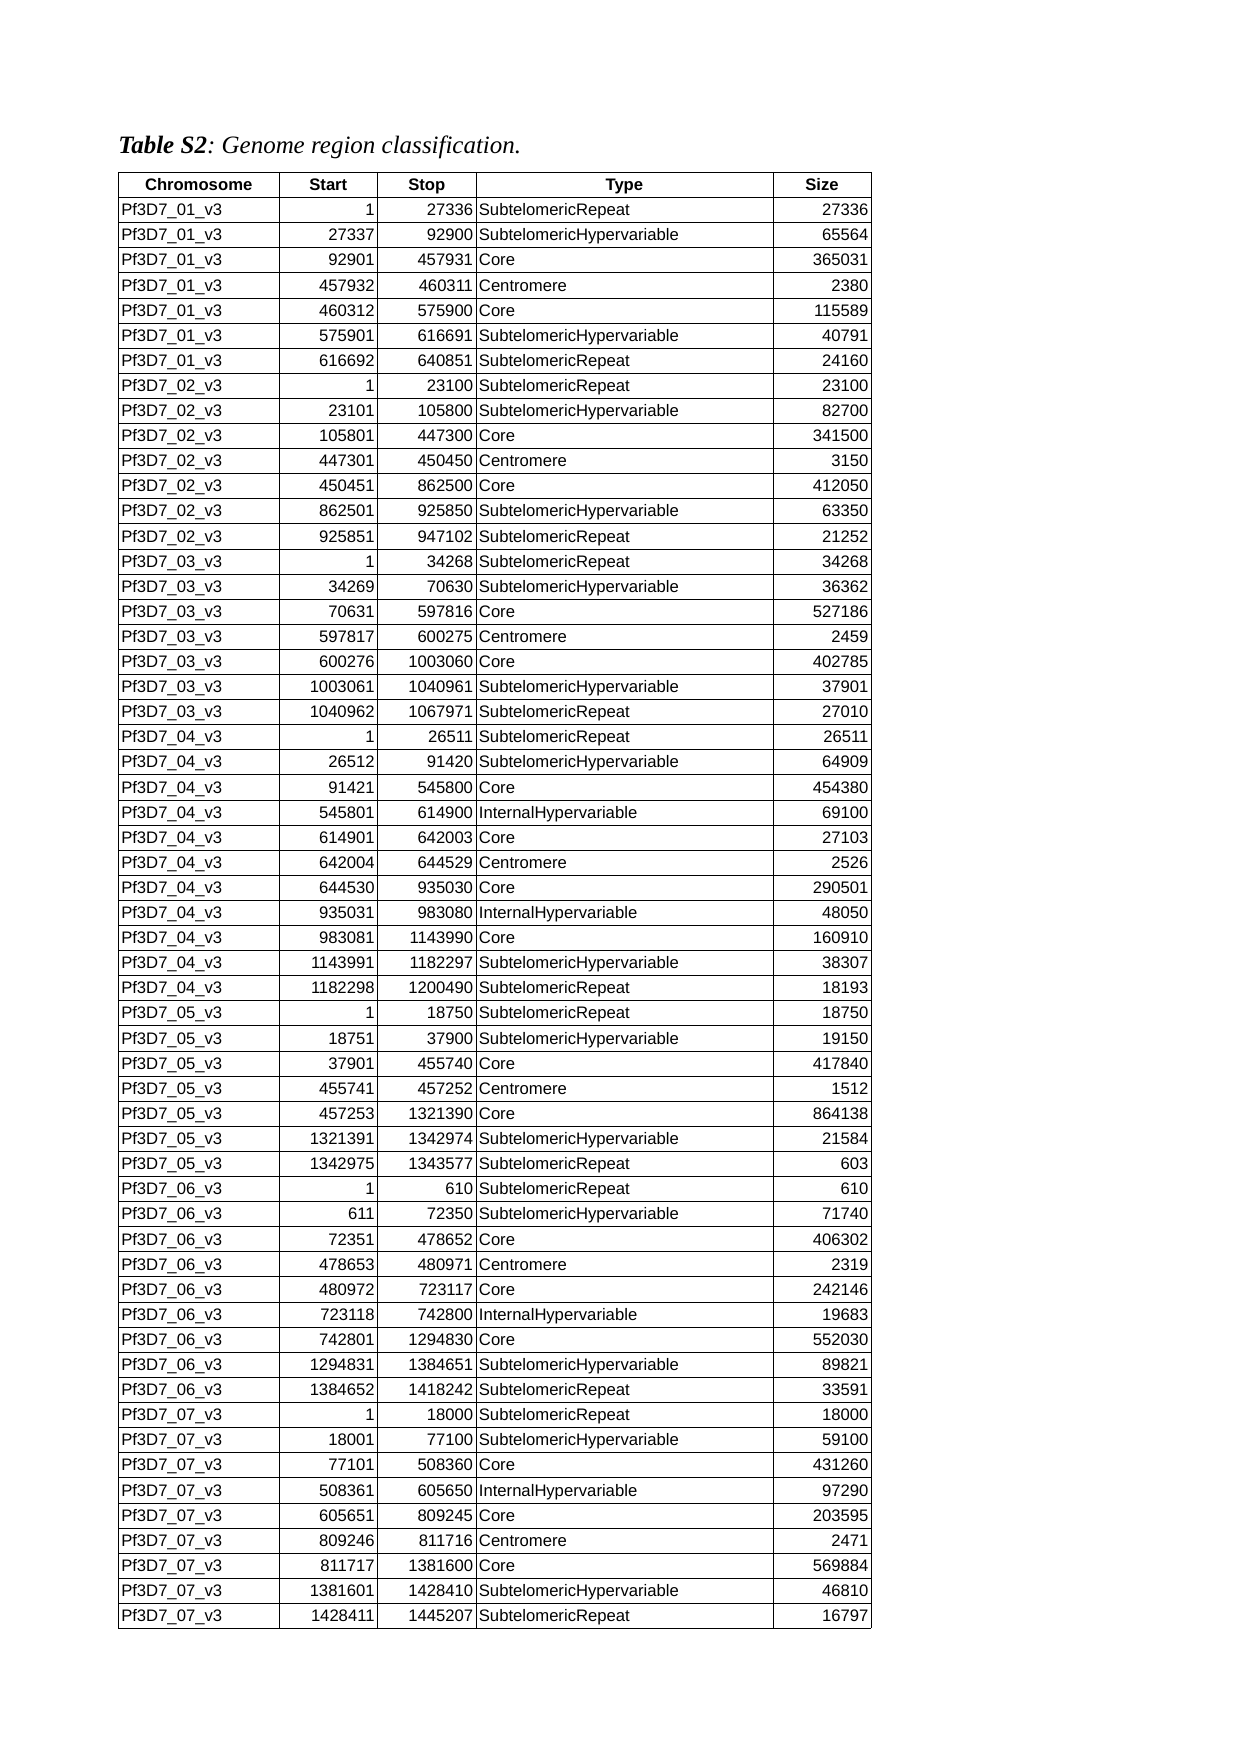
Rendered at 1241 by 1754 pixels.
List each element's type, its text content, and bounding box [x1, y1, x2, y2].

table_cell Pf3D7_04_v3 [119, 750, 279, 774]
table_cell 1342975 [280, 1152, 377, 1176]
table_cell Pf3D7_02_v3 [119, 499, 279, 523]
table_cell SubtelomericHypervariable [477, 675, 773, 699]
table_cell 508361 [280, 1478, 377, 1502]
table_cell Centromere [477, 625, 773, 649]
table_cell 947102 [378, 524, 476, 548]
table_cell Pf3D7_03_v3 [119, 575, 279, 599]
table_cell 1294831 [280, 1353, 377, 1377]
table_cell SubtelomericHypervariable [477, 1353, 773, 1377]
table_cell Core [477, 650, 773, 674]
table_cell 1381600 [378, 1554, 476, 1578]
table_cell 26511 [774, 725, 871, 749]
table_cell 290501 [774, 876, 871, 900]
table_cell Pf3D7_04_v3 [119, 976, 279, 1000]
table_cell 862500 [378, 474, 476, 498]
table_cell 105801 [280, 424, 377, 448]
table_cell 18000 [378, 1403, 476, 1427]
table_cell 18750 [378, 1001, 476, 1025]
table_cell 27103 [774, 826, 871, 850]
table_cell 36362 [774, 575, 871, 599]
table_cell 65564 [774, 223, 871, 247]
table_cell Pf3D7_06_v3 [119, 1227, 279, 1251]
table_cell 610 [378, 1177, 476, 1201]
table_cell InternalHypervariable [477, 1303, 773, 1327]
table_cell Core [477, 1052, 773, 1076]
table_cell 21584 [774, 1127, 871, 1151]
table_cell SubtelomericHypervariable [477, 951, 773, 975]
table_cell 1 [280, 1177, 377, 1201]
table_cell 545801 [280, 801, 377, 824]
table_cell 341500 [774, 424, 871, 448]
table_cell Pf3D7_07_v3 [119, 1504, 279, 1527]
table_cell 402785 [774, 650, 871, 674]
table_cell 63350 [774, 499, 871, 523]
table_cell InternalHypervariable [477, 801, 773, 824]
table_cell 597817 [280, 625, 377, 649]
table_cell Pf3D7_07_v3 [119, 1579, 279, 1603]
table_cell 77100 [378, 1428, 476, 1452]
table_cell Pf3D7_04_v3 [119, 951, 279, 975]
table_cell SubtelomericHypervariable [477, 575, 773, 599]
table_cell Core [477, 1504, 773, 1527]
table_cell Pf3D7_02_v3 [119, 474, 279, 498]
table_cell SubtelomericRepeat [477, 349, 773, 373]
table_cell Core [477, 299, 773, 322]
table_cell 82700 [774, 399, 871, 423]
table_cell Pf3D7_03_v3 [119, 675, 279, 699]
table_cell 2380 [774, 273, 871, 297]
table_cell Pf3D7_01_v3 [119, 198, 279, 222]
table_cell SubtelomericRepeat [477, 524, 773, 548]
table_cell Centromere [477, 1252, 773, 1276]
table_cell SubtelomericRepeat [477, 1152, 773, 1176]
table_cell 40791 [774, 324, 871, 348]
table_cell 597816 [378, 600, 476, 624]
table_cell Core [477, 1453, 773, 1477]
table_cell 406302 [774, 1227, 871, 1251]
table_cell Pf3D7_07_v3 [119, 1604, 279, 1628]
table_cell 478653 [280, 1252, 377, 1276]
table_cell 610 [774, 1177, 871, 1201]
table_cell 92900 [378, 223, 476, 247]
table_cell 34268 [378, 550, 476, 573]
table_cell 1 [280, 1403, 377, 1427]
table_cell 18000 [774, 1403, 871, 1427]
table_cell 23101 [280, 399, 377, 423]
table_cell 935030 [378, 876, 476, 900]
table_cell 983080 [378, 901, 476, 925]
table_cell SubtelomericHypervariable [477, 1428, 773, 1452]
table_cell SubtelomericHypervariable [477, 1026, 773, 1051]
table_cell Pf3D7_01_v3 [119, 324, 279, 348]
table_cell 811716 [378, 1529, 476, 1553]
table_header Stop [378, 173, 476, 197]
table_cell 605650 [378, 1478, 476, 1502]
table_cell 605651 [280, 1504, 377, 1527]
table_cell 575900 [378, 299, 476, 322]
table_cell Pf3D7_05_v3 [119, 1001, 279, 1025]
table_cell Pf3D7_02_v3 [119, 399, 279, 423]
table_cell InternalHypervariable [477, 1478, 773, 1502]
table_cell 431260 [774, 1453, 871, 1477]
table_cell Centromere [477, 1529, 773, 1553]
table_cell 34269 [280, 575, 377, 599]
table_cell 447301 [280, 449, 377, 473]
table_cell 64909 [774, 750, 871, 774]
table_cell 34268 [774, 550, 871, 573]
table_cell 70630 [378, 575, 476, 599]
table_cell SubtelomericRepeat [477, 1604, 773, 1628]
table_cell 1143991 [280, 951, 377, 975]
table_cell 91420 [378, 750, 476, 774]
table_cell 71740 [774, 1202, 871, 1226]
table_cell 1003061 [280, 675, 377, 699]
table_cell 203595 [774, 1504, 871, 1527]
table_cell 480972 [280, 1277, 377, 1302]
table_cell 809245 [378, 1504, 476, 1527]
table_cell 1342974 [378, 1127, 476, 1151]
table_cell Pf3D7_07_v3 [119, 1453, 279, 1477]
text Table S2: Genome region classification. [118, 131, 1122, 159]
table_cell 925850 [378, 499, 476, 523]
table_cell 2526 [774, 851, 871, 875]
table_header Size [774, 173, 871, 197]
table_cell 723117 [378, 1277, 476, 1302]
table_cell 1040961 [378, 675, 476, 699]
table_cell 72351 [280, 1227, 377, 1251]
table_cell Pf3D7_03_v3 [119, 625, 279, 649]
table_cell Pf3D7_06_v3 [119, 1328, 279, 1352]
table_cell 21252 [774, 524, 871, 548]
table_cell Core [477, 600, 773, 624]
table_cell 2459 [774, 625, 871, 649]
table_cell Pf3D7_03_v3 [119, 650, 279, 674]
table_cell 611 [280, 1202, 377, 1226]
table_cell 457932 [280, 273, 377, 297]
table_cell Pf3D7_01_v3 [119, 349, 279, 373]
table_cell 742801 [280, 1328, 377, 1352]
table_header Chromosome [119, 173, 279, 197]
table_cell 1321391 [280, 1127, 377, 1151]
table_cell 18001 [280, 1428, 377, 1452]
table_cell 417840 [774, 1052, 871, 1076]
table_cell SubtelomericRepeat [477, 1177, 773, 1201]
table_cell 27336 [774, 198, 871, 222]
table_cell 23100 [774, 374, 871, 398]
table_cell 545800 [378, 775, 476, 799]
table_cell 614900 [378, 801, 476, 824]
table_cell 77101 [280, 1453, 377, 1477]
table_cell 644529 [378, 851, 476, 875]
table_cell Pf3D7_02_v3 [119, 424, 279, 448]
table_cell 457252 [378, 1077, 476, 1101]
table_cell Pf3D7_07_v3 [119, 1478, 279, 1502]
table_cell 97290 [774, 1478, 871, 1502]
table_header Start [280, 173, 377, 197]
table_cell SubtelomericRepeat [477, 550, 773, 573]
table_cell 455740 [378, 1052, 476, 1076]
table_cell Pf3D7_01_v3 [119, 223, 279, 247]
table_cell 91421 [280, 775, 377, 799]
table_cell 862501 [280, 499, 377, 523]
table_cell SubtelomericRepeat [477, 1001, 773, 1025]
table_cell 478652 [378, 1227, 476, 1251]
table_cell Pf3D7_04_v3 [119, 876, 279, 900]
table_cell SubtelomericHypervariable [477, 223, 773, 247]
table_cell SubtelomericRepeat [477, 1378, 773, 1402]
table_cell Pf3D7_01_v3 [119, 273, 279, 297]
table_cell 1428411 [280, 1604, 377, 1628]
table_cell 600275 [378, 625, 476, 649]
table_cell Pf3D7_07_v3 [119, 1428, 279, 1452]
table_cell SubtelomericHypervariable [477, 1127, 773, 1151]
table_cell 1381601 [280, 1579, 377, 1603]
table_cell 1182298 [280, 976, 377, 1000]
table_cell 23100 [378, 374, 476, 398]
table_cell 1200490 [378, 976, 476, 1000]
table_cell Pf3D7_05_v3 [119, 1152, 279, 1176]
table_cell 508360 [378, 1453, 476, 1477]
table_cell Pf3D7_04_v3 [119, 851, 279, 875]
table_cell SubtelomericHypervariable [477, 399, 773, 423]
table_cell SubtelomericHypervariable [477, 1202, 773, 1226]
table_cell Pf3D7_04_v3 [119, 926, 279, 950]
table_cell 1003060 [378, 650, 476, 674]
table_cell Pf3D7_04_v3 [119, 725, 279, 749]
table_cell Pf3D7_06_v3 [119, 1378, 279, 1402]
table_cell Pf3D7_06_v3 [119, 1353, 279, 1377]
table_cell 69100 [774, 801, 871, 824]
table_cell 27336 [378, 198, 476, 222]
table_cell 1 [280, 550, 377, 573]
table_cell SubtelomericHypervariable [477, 1579, 773, 1603]
table_cell 1418242 [378, 1378, 476, 1402]
table_cell 365031 [774, 248, 871, 272]
table_cell 1384652 [280, 1378, 377, 1402]
table_cell Pf3D7_05_v3 [119, 1102, 279, 1126]
table_cell 2319 [774, 1252, 871, 1276]
table_cell Pf3D7_05_v3 [119, 1026, 279, 1051]
table_cell 27337 [280, 223, 377, 247]
table_cell 24160 [774, 349, 871, 373]
table_cell 447300 [378, 424, 476, 448]
table_cell Pf3D7_03_v3 [119, 700, 279, 724]
table_cell 19150 [774, 1026, 871, 1051]
table_cell Pf3D7_06_v3 [119, 1177, 279, 1201]
table_cell 16797 [774, 1604, 871, 1628]
table_cell 450451 [280, 474, 377, 498]
table_cell 37900 [378, 1026, 476, 1051]
table_cell 242146 [774, 1277, 871, 1302]
table_cell 3150 [774, 449, 871, 473]
table_cell 1 [280, 198, 377, 222]
table_cell 454380 [774, 775, 871, 799]
table_cell Pf3D7_02_v3 [119, 449, 279, 473]
table_cell 723118 [280, 1303, 377, 1327]
table_cell Pf3D7_07_v3 [119, 1403, 279, 1427]
table_cell 480971 [378, 1252, 476, 1276]
table_cell Pf3D7_01_v3 [119, 248, 279, 272]
table_cell 569884 [774, 1554, 871, 1578]
table_cell 603 [774, 1152, 871, 1176]
table_cell Core [477, 926, 773, 950]
table_cell 89821 [774, 1353, 871, 1377]
table_cell Pf3D7_07_v3 [119, 1554, 279, 1578]
table_cell Core [477, 474, 773, 498]
table_cell Pf3D7_02_v3 [119, 524, 279, 548]
table_cell Pf3D7_05_v3 [119, 1052, 279, 1076]
table_cell 46810 [774, 1579, 871, 1603]
table_cell Pf3D7_05_v3 [119, 1077, 279, 1101]
table_cell 460311 [378, 273, 476, 297]
table_cell 92901 [280, 248, 377, 272]
table_cell 935031 [280, 901, 377, 925]
table_header Type [477, 173, 773, 197]
table_cell Pf3D7_03_v3 [119, 550, 279, 573]
table_cell SubtelomericRepeat [477, 1403, 773, 1427]
table_cell 575901 [280, 324, 377, 348]
table_cell Core [477, 1227, 773, 1251]
table_cell 48050 [774, 901, 871, 925]
table_cell 37901 [280, 1052, 377, 1076]
table_cell 26512 [280, 750, 377, 774]
table_cell Pf3D7_01_v3 [119, 299, 279, 322]
table_cell 70631 [280, 600, 377, 624]
table_cell SubtelomericRepeat [477, 374, 773, 398]
table_cell Core [477, 424, 773, 448]
table_cell 552030 [774, 1328, 871, 1352]
table_cell 600276 [280, 650, 377, 674]
table_cell Pf3D7_03_v3 [119, 600, 279, 624]
table_cell Centromere [477, 449, 773, 473]
table_cell 18750 [774, 1001, 871, 1025]
table_cell InternalHypervariable [477, 901, 773, 925]
table_cell Core [477, 1102, 773, 1126]
table_cell 925851 [280, 524, 377, 548]
table_cell Centromere [477, 851, 773, 875]
table_cell Core [477, 1554, 773, 1578]
table_cell Pf3D7_02_v3 [119, 374, 279, 398]
table_cell 2471 [774, 1529, 871, 1553]
table_cell SubtelomericRepeat [477, 198, 773, 222]
table_cell 1 [280, 1001, 377, 1025]
table_cell 26511 [378, 725, 476, 749]
table_cell SubtelomericRepeat [477, 725, 773, 749]
table_cell 1512 [774, 1077, 871, 1101]
table_cell 1445207 [378, 1604, 476, 1628]
table_cell 115589 [774, 299, 871, 322]
table_cell 1067971 [378, 700, 476, 724]
table_cell 864138 [774, 1102, 871, 1126]
table_cell 642004 [280, 851, 377, 875]
table_cell Core [477, 248, 773, 272]
table_cell 460312 [280, 299, 377, 322]
table_cell Core [477, 775, 773, 799]
table_cell Centromere [477, 1077, 773, 1101]
table_cell 1294830 [378, 1328, 476, 1352]
table_cell 527186 [774, 600, 871, 624]
table_cell 1321390 [378, 1102, 476, 1126]
table_cell 1428410 [378, 1579, 476, 1603]
table_cell Core [477, 1328, 773, 1352]
table_cell Pf3D7_04_v3 [119, 826, 279, 850]
table_cell 19683 [774, 1303, 871, 1327]
table_cell SubtelomericHypervariable [477, 499, 773, 523]
table_cell 105800 [378, 399, 476, 423]
table_cell Pf3D7_05_v3 [119, 1127, 279, 1151]
table_cell 457253 [280, 1102, 377, 1126]
table_cell SubtelomericRepeat [477, 700, 773, 724]
table_cell 811717 [280, 1554, 377, 1578]
table_cell 59100 [774, 1428, 871, 1452]
table_cell 1143990 [378, 926, 476, 950]
table_cell 809246 [280, 1529, 377, 1553]
table_cell 616692 [280, 349, 377, 373]
table_cell Core [477, 1277, 773, 1302]
table_cell 1 [280, 725, 377, 749]
table_cell 160910 [774, 926, 871, 950]
table_cell 72350 [378, 1202, 476, 1226]
table_cell 18751 [280, 1026, 377, 1051]
table_cell SubtelomericHypervariable [477, 324, 773, 348]
table_cell Pf3D7_06_v3 [119, 1303, 279, 1327]
table_cell SubtelomericRepeat [477, 976, 773, 1000]
table_cell Pf3D7_04_v3 [119, 901, 279, 925]
table_cell 455741 [280, 1077, 377, 1101]
table_cell 1 [280, 374, 377, 398]
table_cell 1384651 [378, 1353, 476, 1377]
table_cell 412050 [774, 474, 871, 498]
table_cell Pf3D7_06_v3 [119, 1277, 279, 1302]
table_cell SubtelomericHypervariable [477, 750, 773, 774]
table_cell 983081 [280, 926, 377, 950]
table_cell Pf3D7_06_v3 [119, 1252, 279, 1276]
table_cell 644530 [280, 876, 377, 900]
table_cell Pf3D7_06_v3 [119, 1202, 279, 1226]
table_cell 642003 [378, 826, 476, 850]
table_cell Centromere [477, 273, 773, 297]
table_cell 1040962 [280, 700, 377, 724]
table_cell 37901 [774, 675, 871, 699]
table_cell 33591 [774, 1378, 871, 1402]
table_cell 450450 [378, 449, 476, 473]
table_cell Pf3D7_04_v3 [119, 801, 279, 824]
table_cell 38307 [774, 951, 871, 975]
table_cell Core [477, 826, 773, 850]
table_cell Pf3D7_04_v3 [119, 775, 279, 799]
table_cell 1182297 [378, 951, 476, 975]
table_cell 457931 [378, 248, 476, 272]
table_cell 1343577 [378, 1152, 476, 1176]
table_cell Core [477, 876, 773, 900]
table_cell 27010 [774, 700, 871, 724]
table_cell 18193 [774, 976, 871, 1000]
table_cell 616691 [378, 324, 476, 348]
table_cell 614901 [280, 826, 377, 850]
table_cell 742800 [378, 1303, 476, 1327]
table_cell Pf3D7_07_v3 [119, 1529, 279, 1553]
table_cell 640851 [378, 349, 476, 373]
